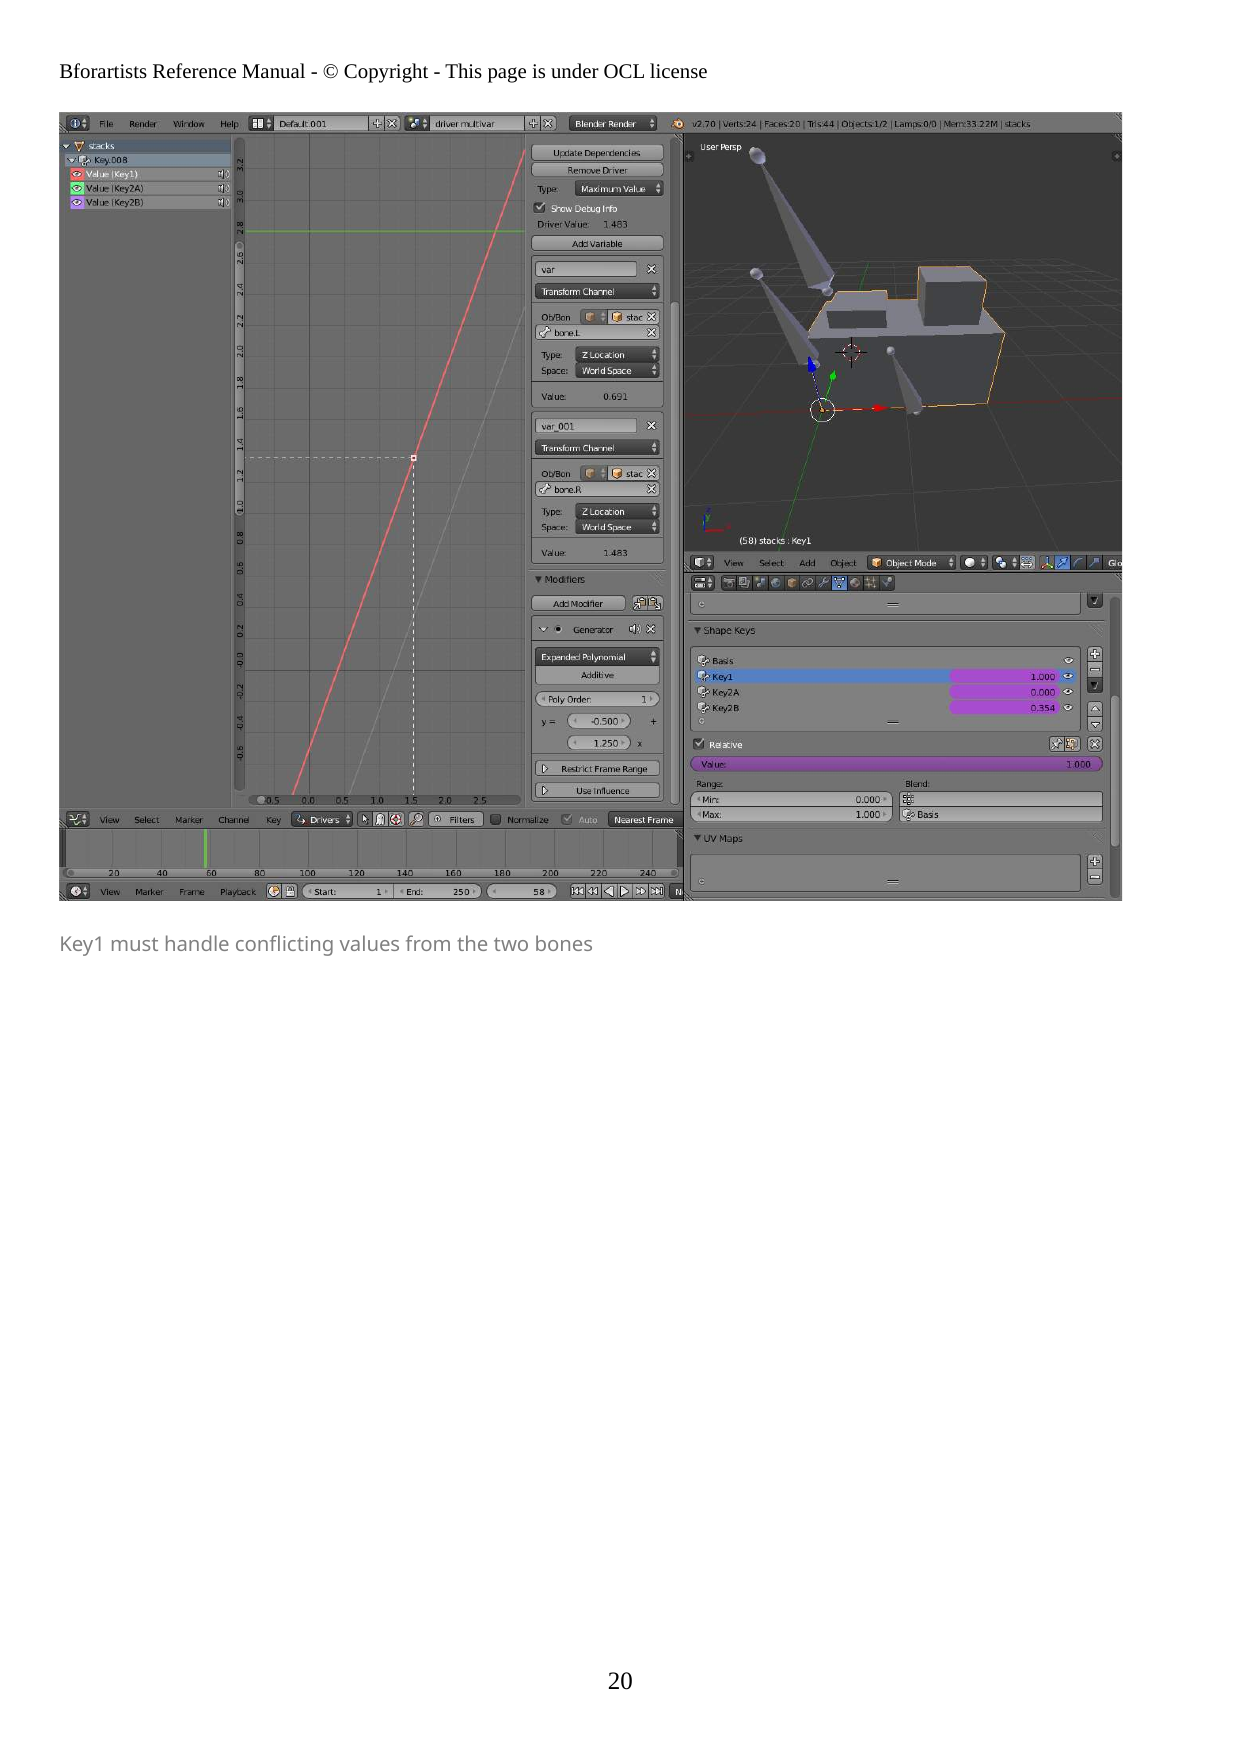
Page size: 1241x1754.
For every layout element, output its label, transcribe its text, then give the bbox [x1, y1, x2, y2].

text Key1 must handle conflicting values from the two bones [59, 926, 1181, 957]
picture [59, 112, 1123, 901]
